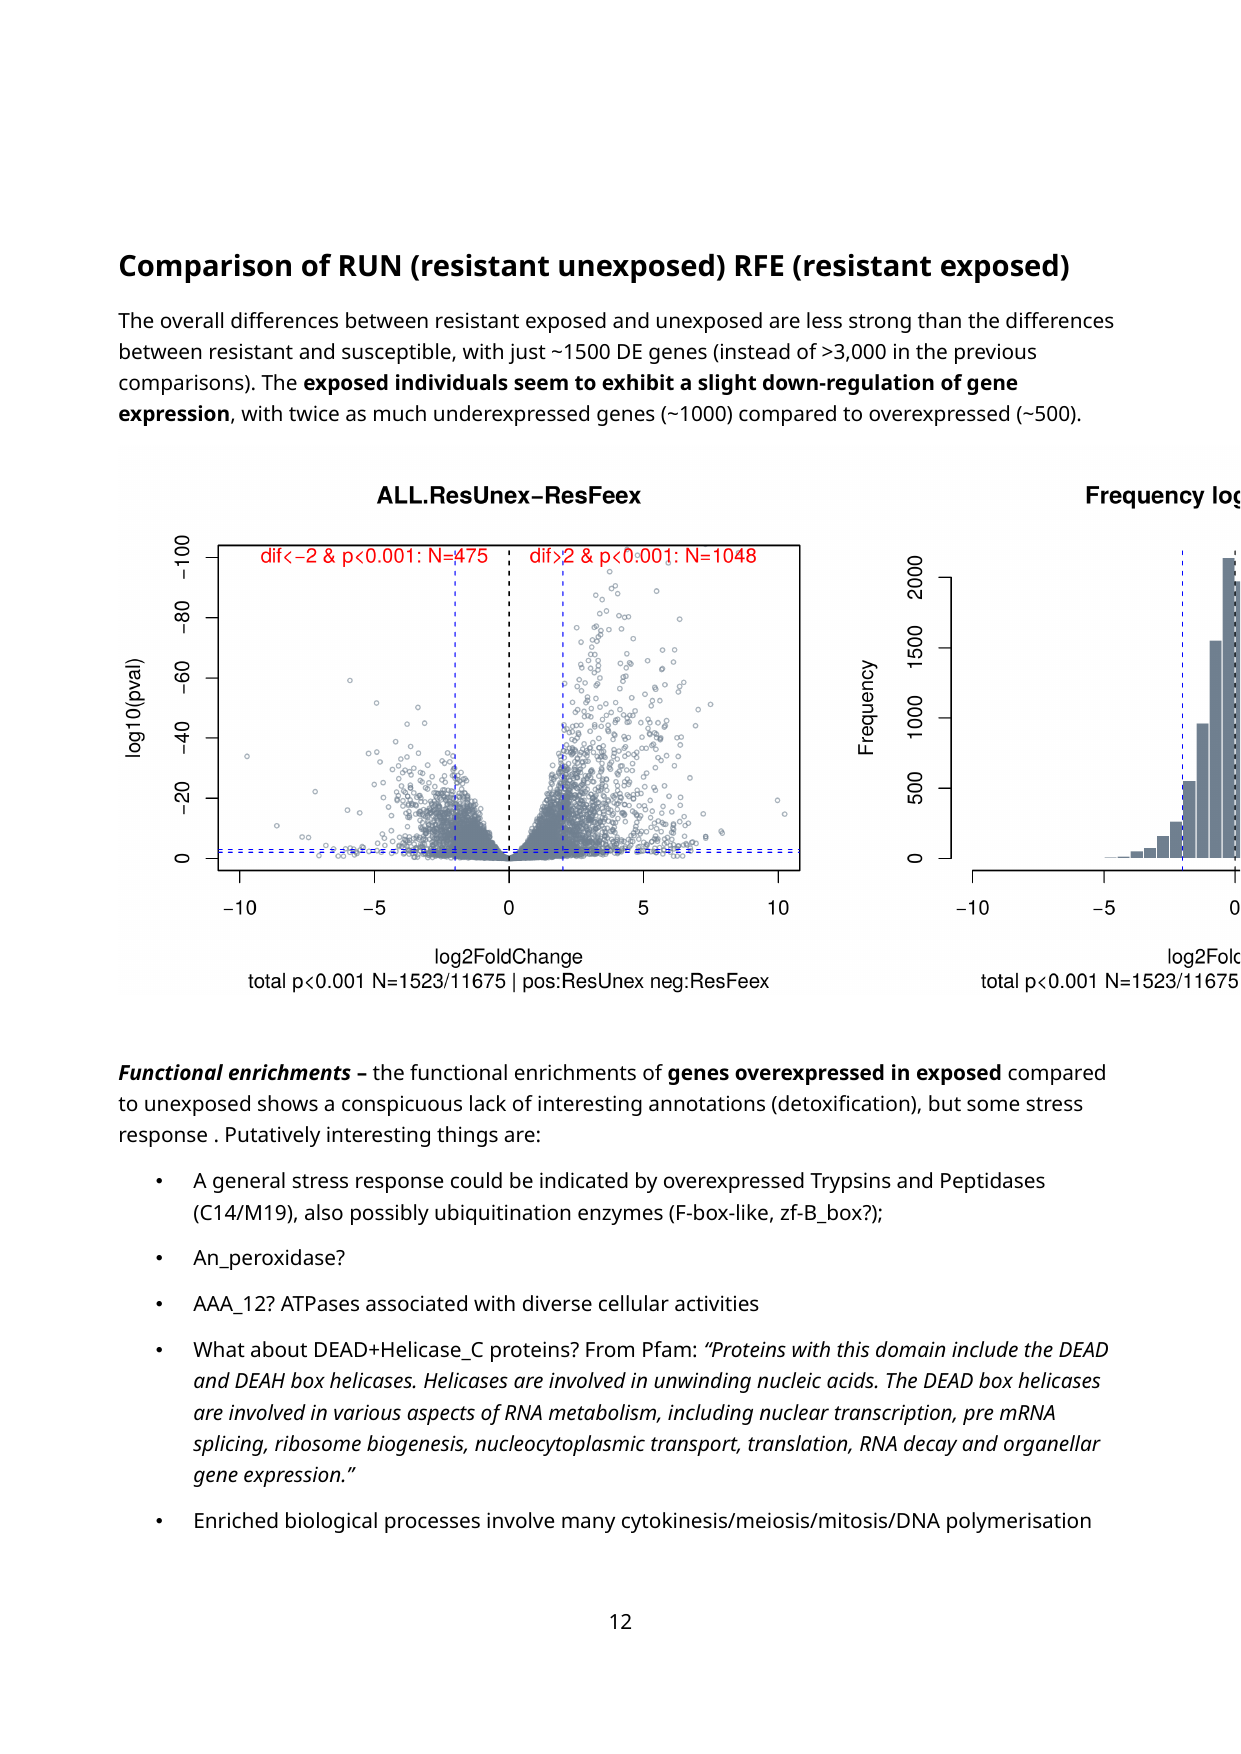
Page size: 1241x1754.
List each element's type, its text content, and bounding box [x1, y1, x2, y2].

list Enriched biological processes involve many cytokinesis/meiosis/mitosis/DNA polymerisation [156, 1506, 1122, 1534]
list What about DEAD+Helicase_C proteins? From Pfam: “Proteins with this domain include the DEAD and DEAH box helicases. Helicases are involved in unwinding nucleic acids. The DEAD box helicases are involved in various aspects of RNA metabolism, including nuclear transcription, pre mRNA splicing, ribosome biogenesis, nucleocytoplasmic transport, translation, RNA decay and organellar gene expression.” [156, 1335, 1122, 1489]
list An_peroxidase? [156, 1243, 1122, 1272]
text Functional enrichments – the functional enrichments of genes overexpressed in exposed compared to unexposed shows a conspicuous lack of interesting annotations (detoxification), but some stress response . Putatively interesting things are: [118, 1058, 1122, 1149]
list A general stress response could be indicated by overexpressed Trypsins and Peptidases (C14/M19), also possibly ubiquitination enzymes (F-box-like, zf-B_box?); [156, 1166, 1122, 1226]
list AAA_12? ATPases associated with diverse cellular activities [156, 1289, 1122, 1318]
text The overall differences between resistant exposed and unexposed are less strong than the differences between resistant and susceptible, with just ~1500 DE genes (instead of >3,000 in the previous comparisons). The exposed individuals seem to exhibit a slight down-regulation of gene expression, with twice as much underexpressed genes (~1000) compared to overexpressed (~500). [118, 306, 1122, 428]
picture [118, 445, 1241, 995]
subtitle Comparison of RUN (resistant unexposed) RFE (resistant exposed) [118, 245, 1122, 285]
